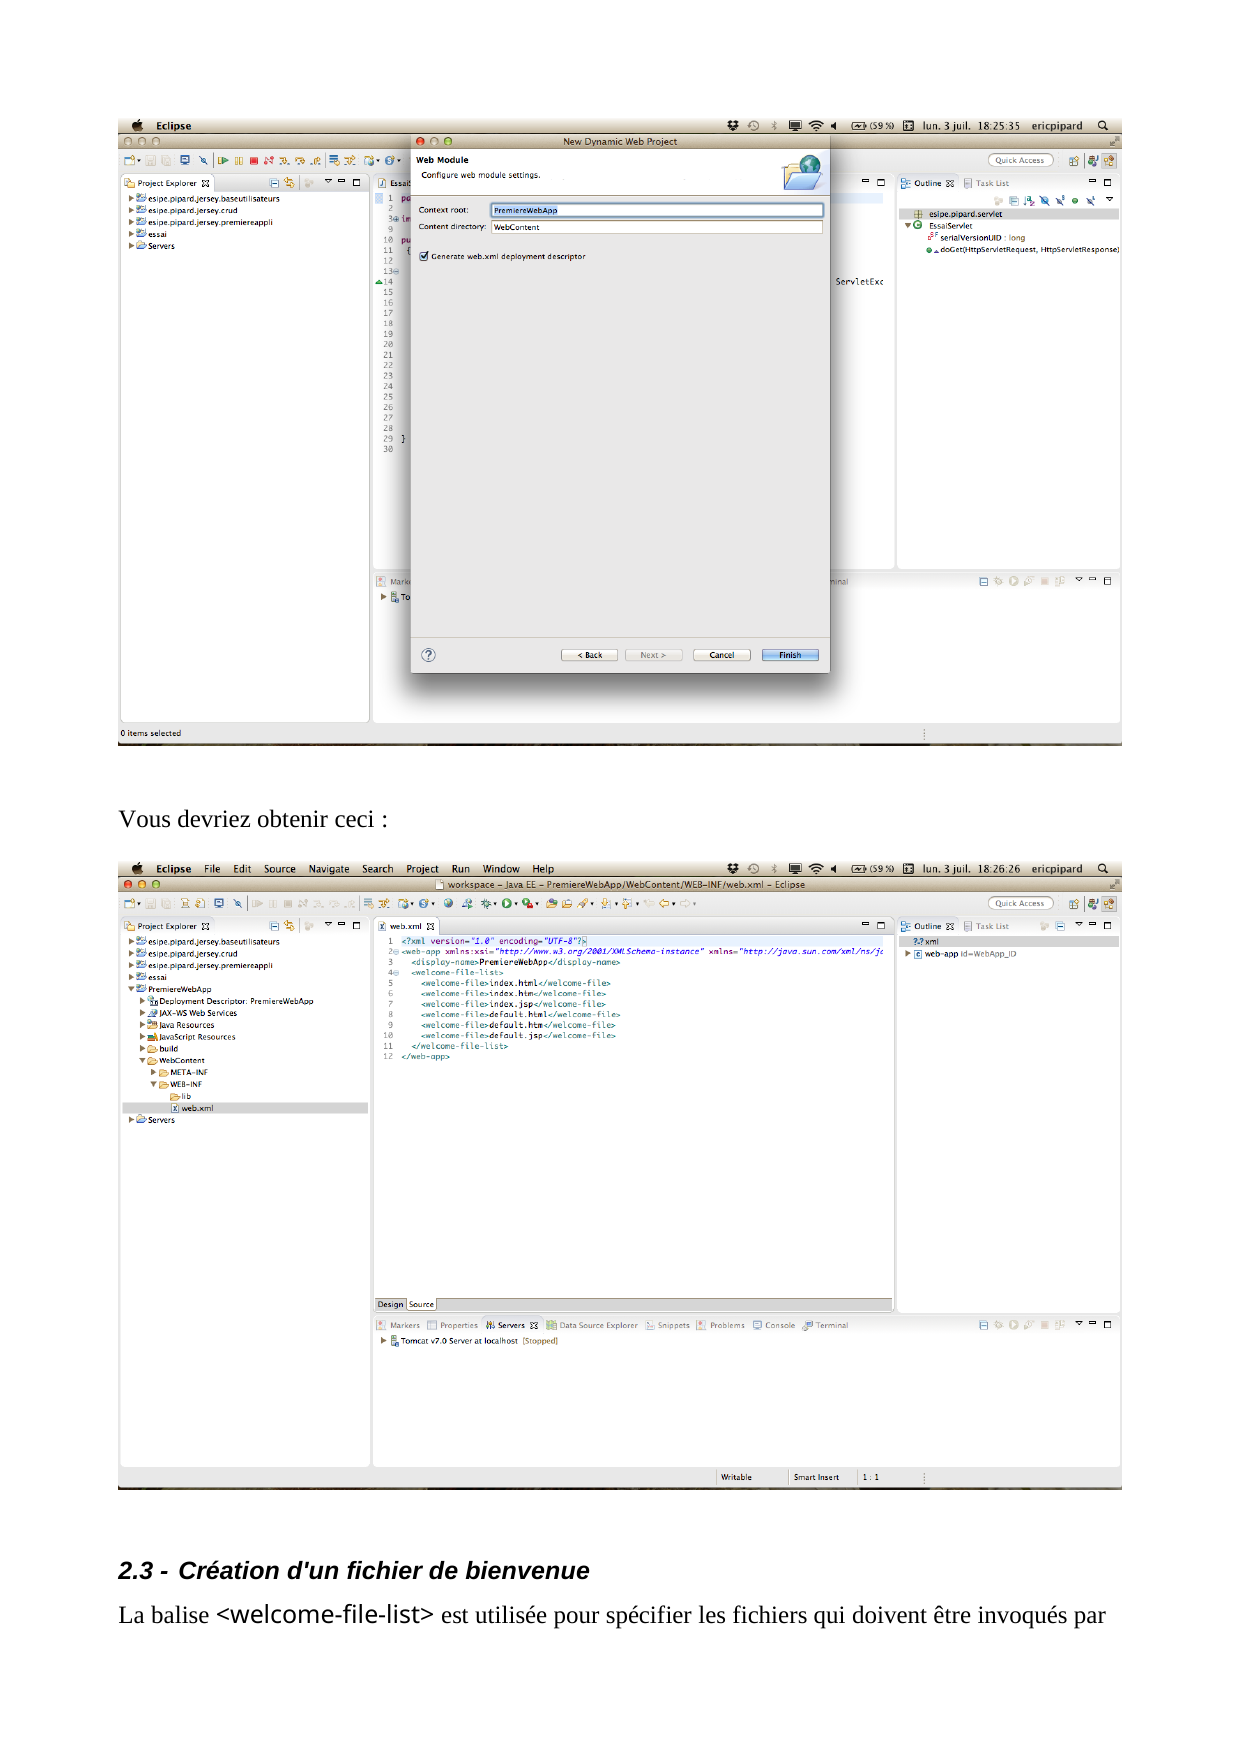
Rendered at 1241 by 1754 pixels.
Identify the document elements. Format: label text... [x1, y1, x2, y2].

subtitle 2.3 - Création d'un fichier de bienvenue [118, 1556, 1122, 1585]
picture [118, 861, 1122, 1490]
text Vous devriez obtenir ceci : [118, 804, 1122, 833]
picture [118, 118, 1122, 746]
text La balise <welcome-file-list> est utilisée pour spécifier les fichiers qui doivent être invoqués par [118, 1597, 1122, 1631]
